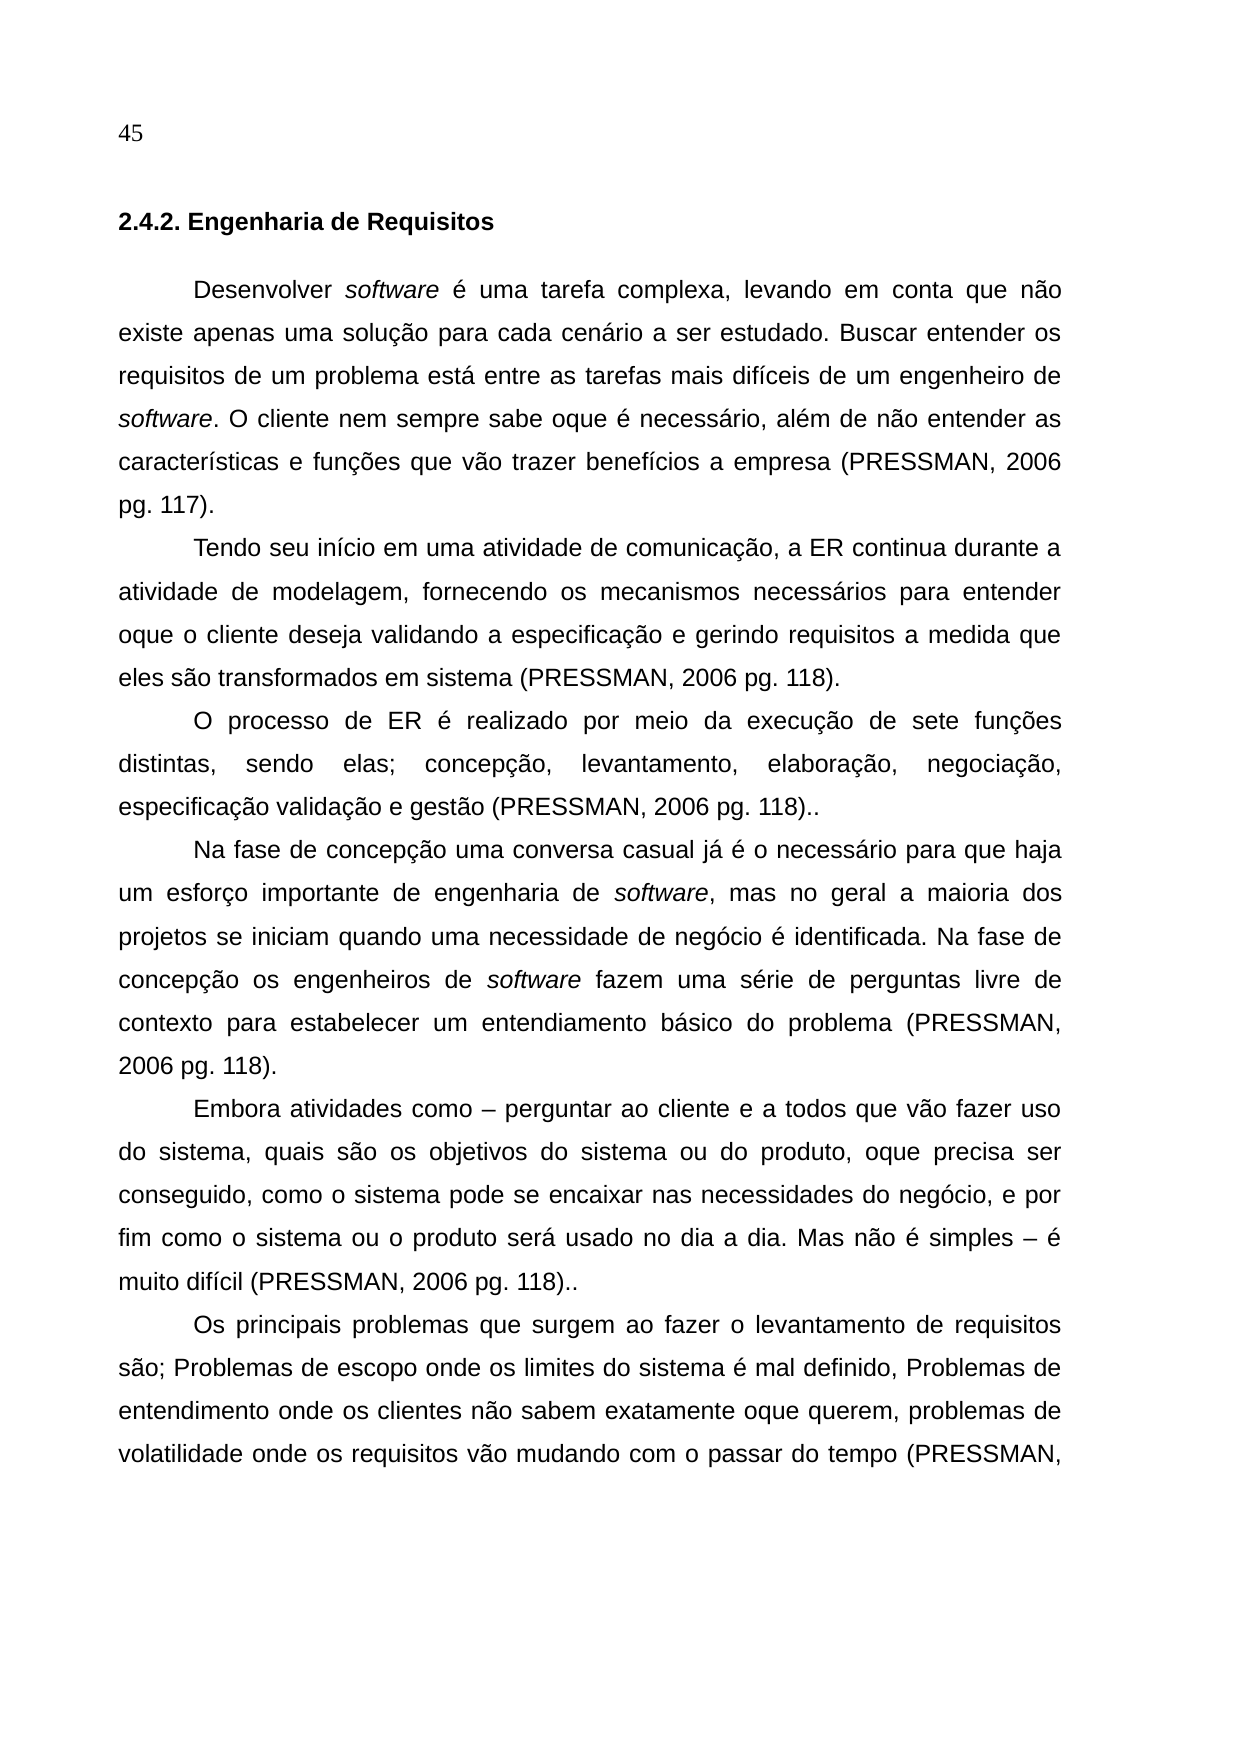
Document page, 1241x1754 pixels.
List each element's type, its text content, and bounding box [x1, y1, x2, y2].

text Tendo seu início em uma atividade de comunicação, a ER continua durante a atividade de modelagem, fornecendo os mecanismos necessários para entender oque o cliente deseja validando a especificação e gerindo requisitos a medida que eles são transformados em sistema (PRESSMAN, 2006 pg. 118). [118, 533, 1063, 691]
text Os principais problemas que surgem ao fazer o levantamento de requisitos são; Problemas de escopo onde os limites do sistema é mal definido, Problemas de entendimento onde os clientes não sabem exatamente oque querem, problemas de volatilidade onde os requisitos vão mudando com o passar do tempo (PRESSMAN, [118, 1309, 1063, 1468]
text Na fase de concepção uma conversa casual já é o necessário para que haja um esforço importante de engenharia de software, mas no geral a maioria dos projetos se iniciam quando uma necessidade de negócio é identificada. Na fase de concepção os engenheiros de software fazem uma série de perguntas livre de contexto para estabelecer um entendiamento básico do problema (PRESSMAN, 2006 pg. 118). [118, 835, 1063, 1079]
text Desenvolver software é uma tarefa complexa, levando em conta que não existe apenas uma solução para cada cenário a ser estudado. Buscar entender os requisitos de um problema está entre as tarefas mais difíceis de um engenheiro de software. O cliente nem sempre sabe oque é necessário, além de não entender as características e funções que vão trazer benefícios a empresa (PRESSMAN, 2006 pg. 117). [118, 274, 1063, 519]
text O processo de ER é realizado por meio da execução de sete funções distintas, sendo elas; concepção, levantamento, elaboração, negociação, especificação validação e gestão (PRESSMAN, 2006 pg. 118).. [118, 706, 1063, 821]
subtitle 2.4.2. Engenharia de Requisitos [118, 207, 1063, 235]
text Embora atividades como – perguntar ao cliente e a todos que vão fazer uso do sistema, quais são os objetivos do sistema ou do produto, oque precisa ser conseguido, como o sistema pode se encaixar nas necessidades do negócio, e por fim como o sistema ou o produto será usado no dia a dia. Mas não é simples – é muito difícil (PRESSMAN, 2006 pg. 118).. [118, 1094, 1063, 1295]
